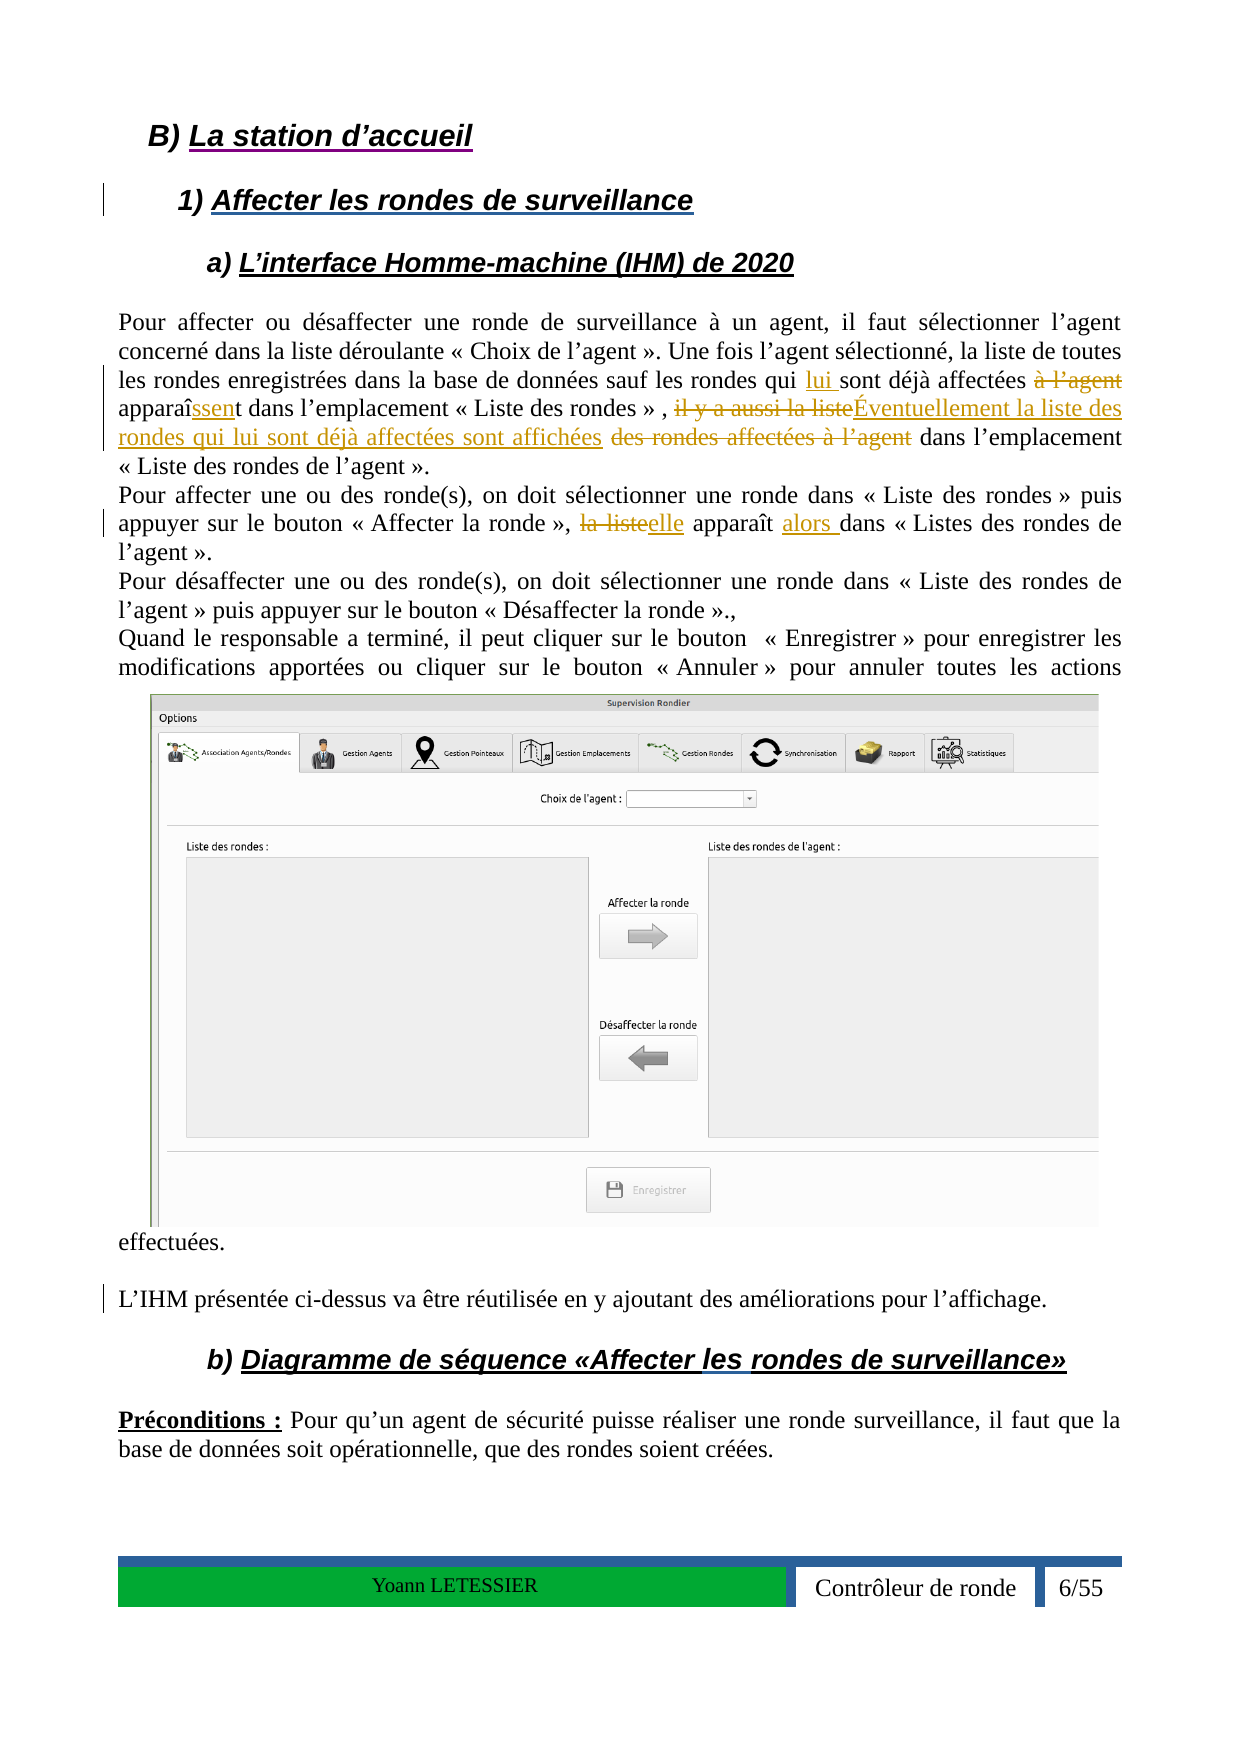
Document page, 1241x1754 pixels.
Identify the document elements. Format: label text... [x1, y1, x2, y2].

text Pour désaffecter une ou des ronde(s), on doit sélectionner une ronde dans « Liste des rondes de l’agent » puis appuyer sur le bouton « Désaffecter la ronde »., [118, 566, 1122, 623]
subtitle L’interface Homme-machine (IHM) de 2020 [118, 246, 1122, 278]
text Pour affecter une ou des ronde(s), on doit sélectionner une ronde dans « Liste des rondes » puis appuyer sur le bouton « Affecter la ronde », elle apparaît alors dans « Listes des rondes de l’agent ». [118, 480, 1122, 566]
text Préconditions : Pour qu’un agent de sécurité puisse réaliser une ronde surveillance, il faut que la base de données soit opérationnelle, que des rondes soient créées. [118, 1405, 1122, 1463]
text Pour affecter ou désaffecter une ronde de surveillance à un agent, il faut sélectionner l’agent concerné dans la liste déroulante « Choix de l’agent ». Une fois l’agent sélectionné, la liste de toutes les rondes enregistrées dans la base de données sauf les rondes qui lui sont déjà affectées apparaîssent dans l’emplacement « Liste des rondes » , Éventuellement la liste des rondes qui lui sont déjà affectées sont affichées dans l’emplacement « Liste des rondes de l’agent ». [118, 307, 1122, 480]
subtitle La station d’accueil [118, 118, 1122, 153]
text L’IHM présentée ci-dessus va être réutilisée en y ajoutant des améliorations pour l’affichage. [118, 1284, 1122, 1313]
subtitle Diagramme de séquence «Affecter les rondes de surveillance» [118, 1342, 1122, 1376]
picture [150, 694, 1099, 1227]
subtitle Affecter les rondes de surveillance [118, 183, 1122, 216]
text Quand le responsable a terminé, il peut cliquer sur le bouton « Enregistrer » pour enregistrer les modifications apportées ou cliquer sur le bouton « Annuler » pour annuler toutes les actions effectuées. [118, 623, 1122, 1255]
